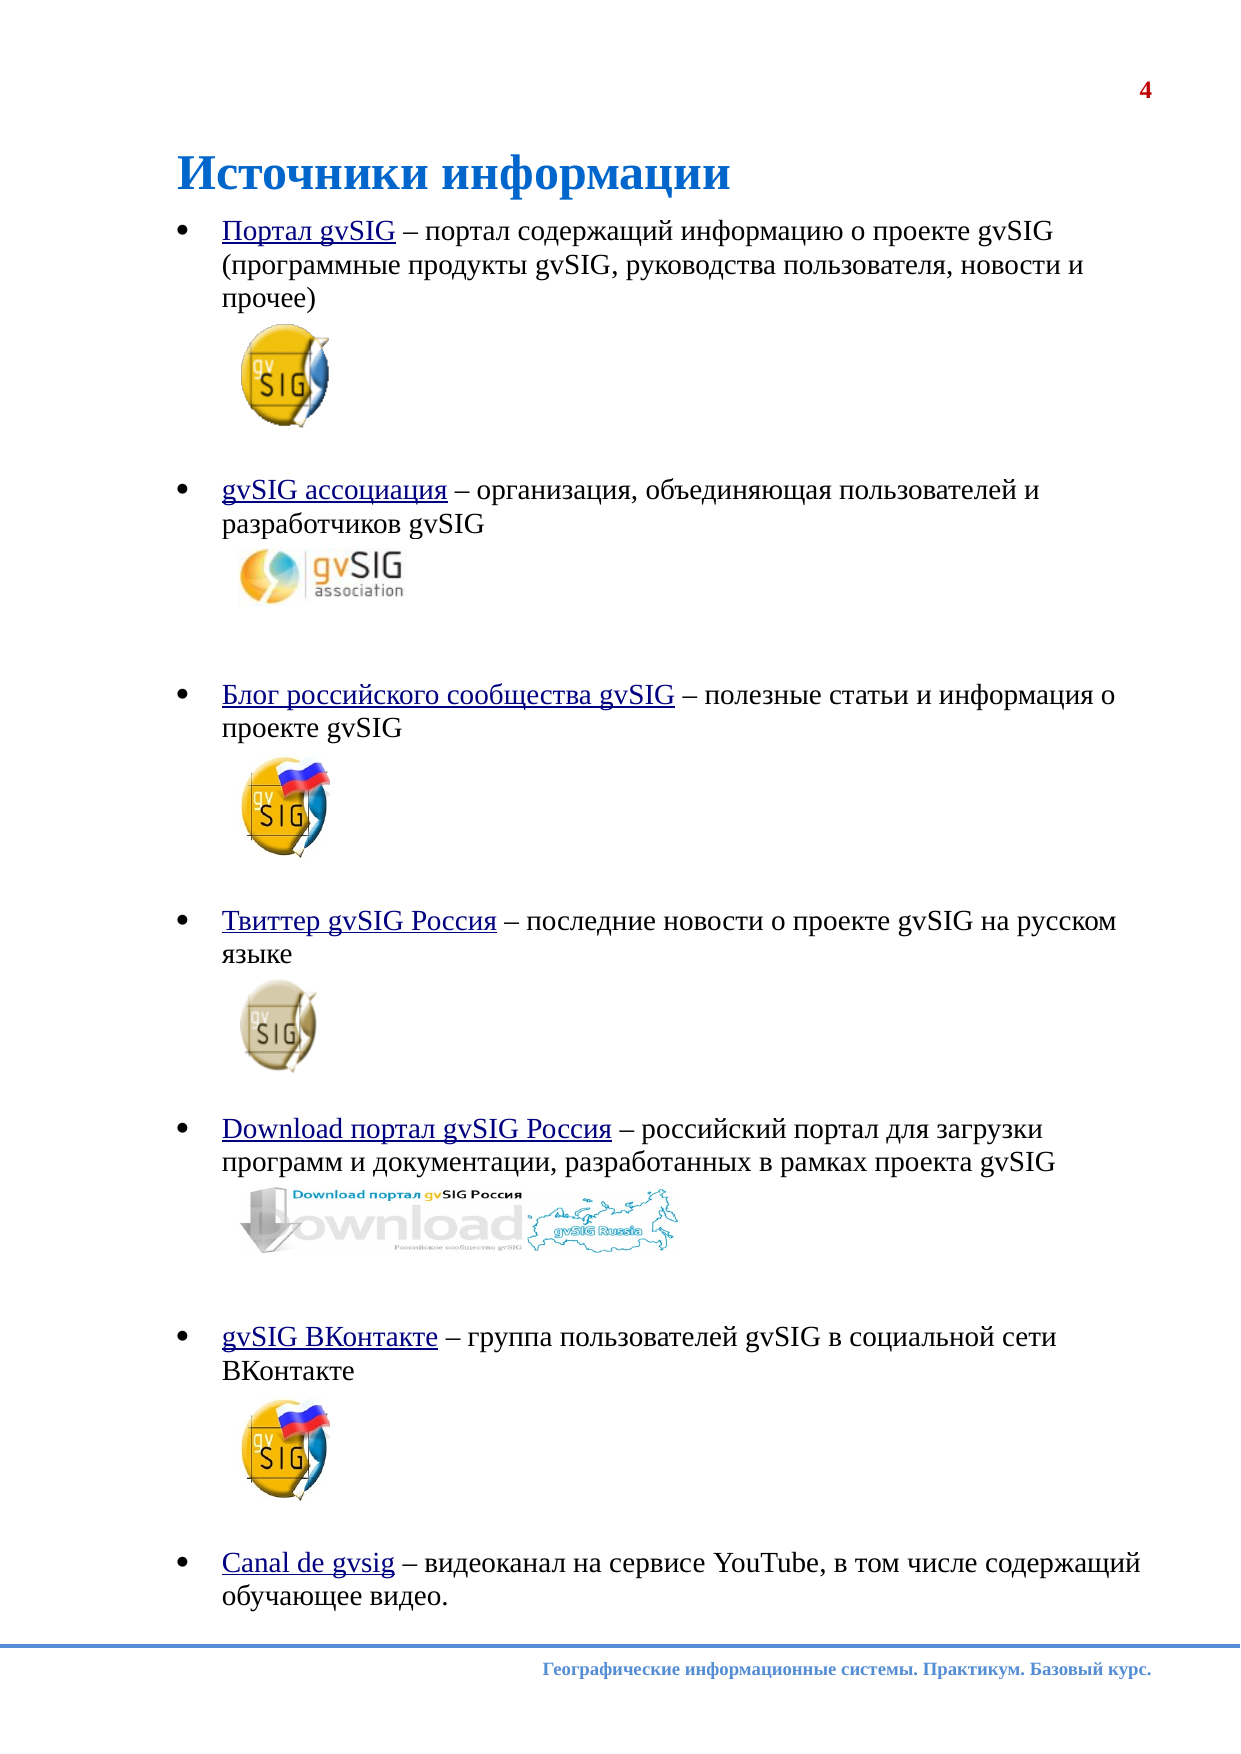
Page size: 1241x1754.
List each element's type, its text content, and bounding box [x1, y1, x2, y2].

list Download портал gvSIG Россия – российский портал для загрузки программ и документации, разработанных в рамках проекта gvSIG [177, 1111, 1152, 1262]
picture [238, 548, 409, 606]
subtitle Источники информации [177, 143, 1152, 201]
list Canal de gvsig – видеоканал на сервисе YouTube, в том числе содержащий обучающее видео. [177, 1545, 1152, 1612]
list Портал gvSIG – портал содержащий информацию о проекте gvSIG (программные продукты gvSIG, руководства пользователя, новости и прочее) [177, 213, 1152, 439]
list Твиттер gvSIG Россия – последние новости о проекте gvSIG на русском языке [177, 903, 1152, 1082]
picture [238, 322, 330, 430]
picture [238, 753, 330, 860]
list gvSIG ассоциация – организация, объединяющая пользователей и разработчиков gvSIG [177, 472, 1152, 614]
picture [238, 1395, 330, 1503]
list Блог российского сообщества gvSIG – полезные статьи и информация о проекте gvSIG [177, 677, 1152, 869]
list gvSIG ВКонтакте – группа пользователей gvSIG в социальной сети ВКонтакте [177, 1319, 1152, 1511]
picture [238, 978, 318, 1074]
picture [238, 1187, 680, 1253]
